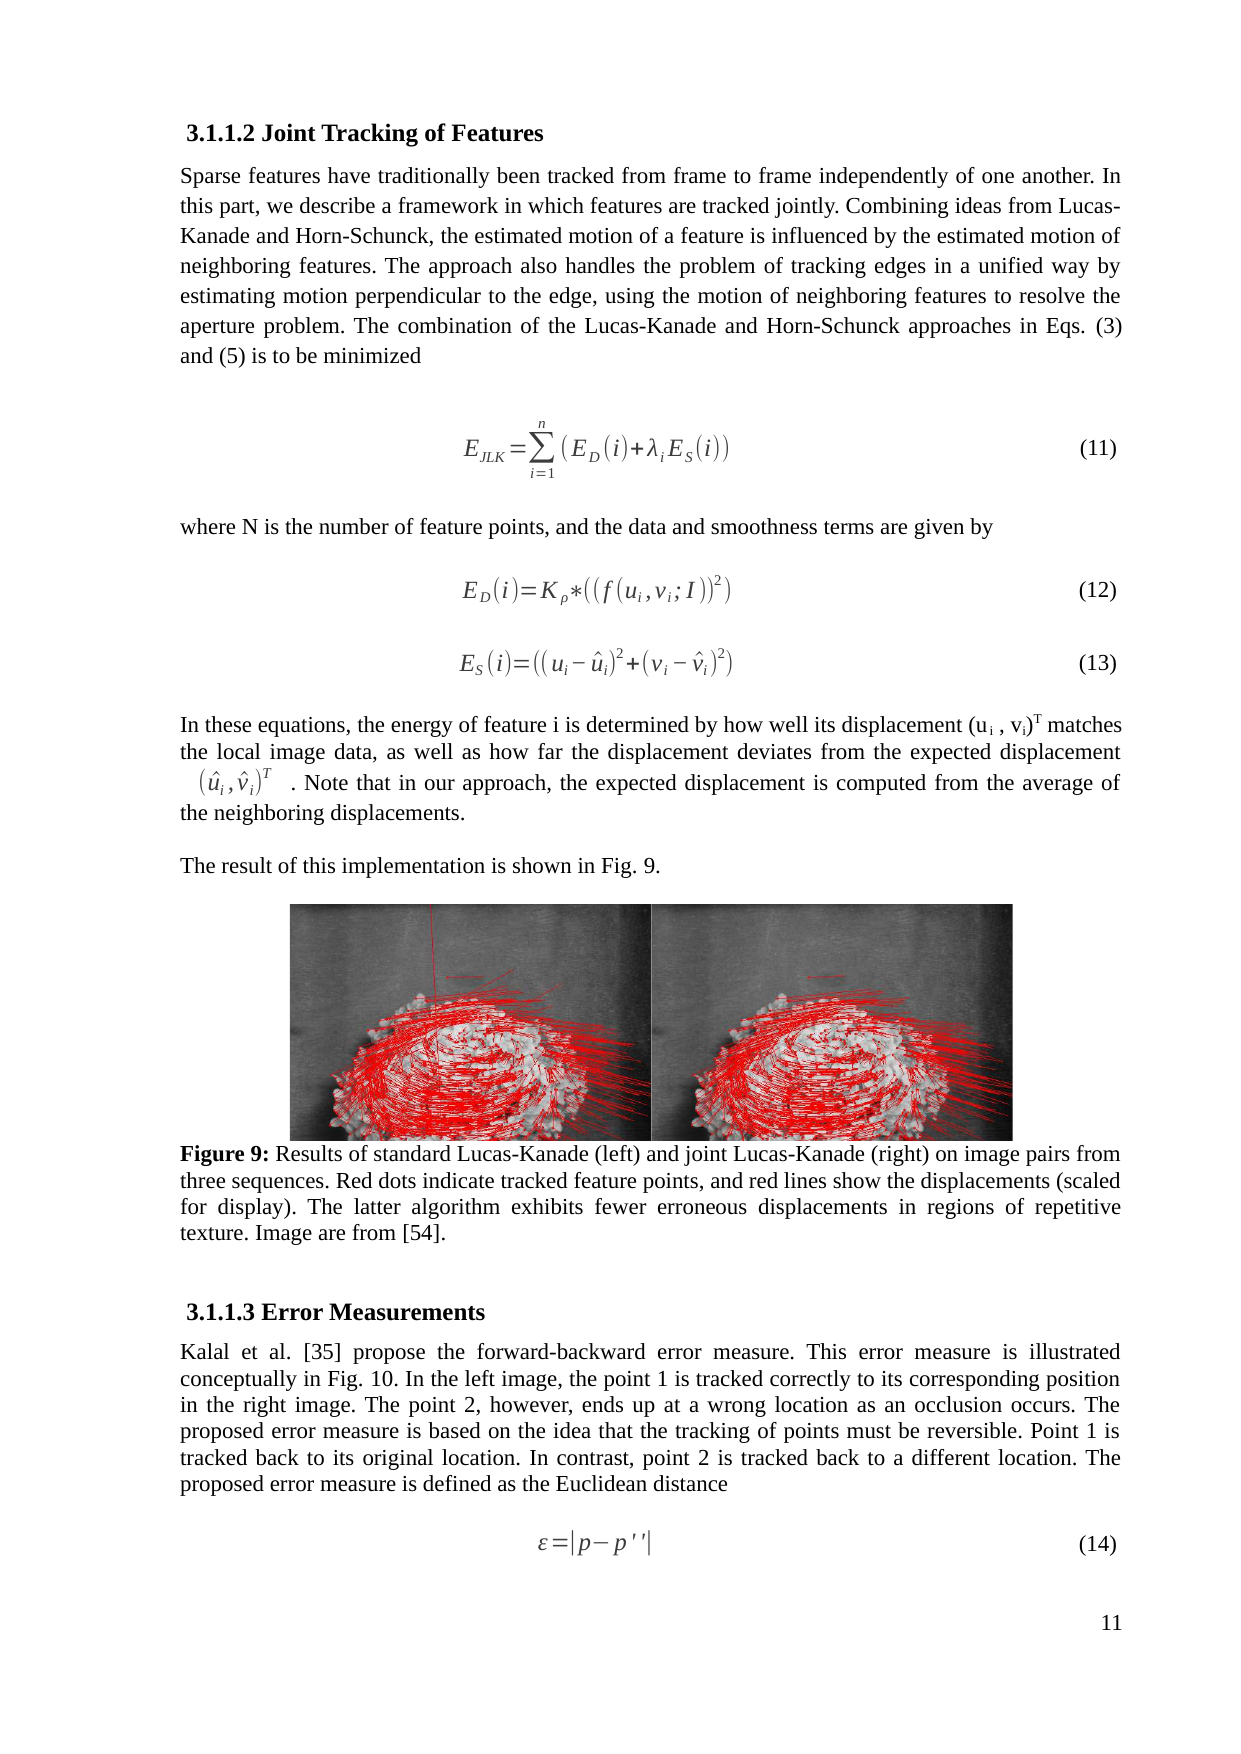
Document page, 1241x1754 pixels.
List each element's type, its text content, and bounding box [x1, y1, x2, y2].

table_cell Figure 9: Results of standard Lucas-Kanade (left) and joint Lucas-Kanade (right) on image pairs from three sequences. Red dots indicate tracked feature points, and red lines show the displacements (scaled for display). The latter algorithm exhibits fewer erroneous displacements in regions of repetitive texture. Image are from [54]. [180, 1140, 1122, 1246]
table_header [1013, 905, 1122, 1140]
picture [289, 904, 1013, 1141]
table_header (13) [1018, 639, 1122, 685]
table_header (14) [1018, 1523, 1122, 1563]
table_header (12) [1018, 566, 1122, 612]
text where N is the number of feature points, and the data and smoothness terms are given by [180, 513, 1122, 540]
text Kalal et al. [35] propose the forward-backward error measure. This error measure is illustrated conceptually in Fig. 10. In the left image, the point 1 is tracked correctly to its corresponding position in the right image. The point 2, however, ends up at a wrong location as an occlusion occurs. The proposed error measure is based on the idea that the tracking of points must be reversible. Point 1 is tracked back to its original location. In contrast, point 2 is tracked back to a different location. The proposed error measure is defined as the Euclidean distance [180, 1338, 1122, 1496]
table_header (11) [1018, 408, 1122, 487]
table_header [180, 408, 1018, 487]
text In these equations, the energy of feature i is determined by how well its displacement (ui , vi)T matches the local image data, as well as how far the displacement deviates from the expected displacement . Note that in our approach, the expected displacement is computed from the average of the neighboring displacements. [180, 711, 1122, 825]
table_header [180, 905, 289, 1140]
subtitle Joint Tracking of Features [180, 118, 1122, 147]
table_header [180, 566, 1018, 612]
table_header [180, 1523, 1018, 1563]
subtitle Error Measurements [180, 1297, 1122, 1326]
text The result of this implementation is shown in Fig. 9. [180, 852, 1122, 878]
text Sparse features have traditionally been tracked from frame to frame independently of one another. In this part, we describe a framework in which features are tracked jointly. Combining ideas from Lucas-Kanade and Horn-Schunck, the estimated motion of a feature is influenced by the estimated motion of neighboring features. The approach also handles the problem of tracking edges in a unified way by estimating motion perpendicular to the edge, using the motion of neighboring features to resolve the aperture problem. The combination of the Lucas-Kanade and Horn-Schunck approaches in Eqs. (3) and (5) is to be minimized [180, 159, 1122, 369]
table_header [180, 639, 1018, 685]
